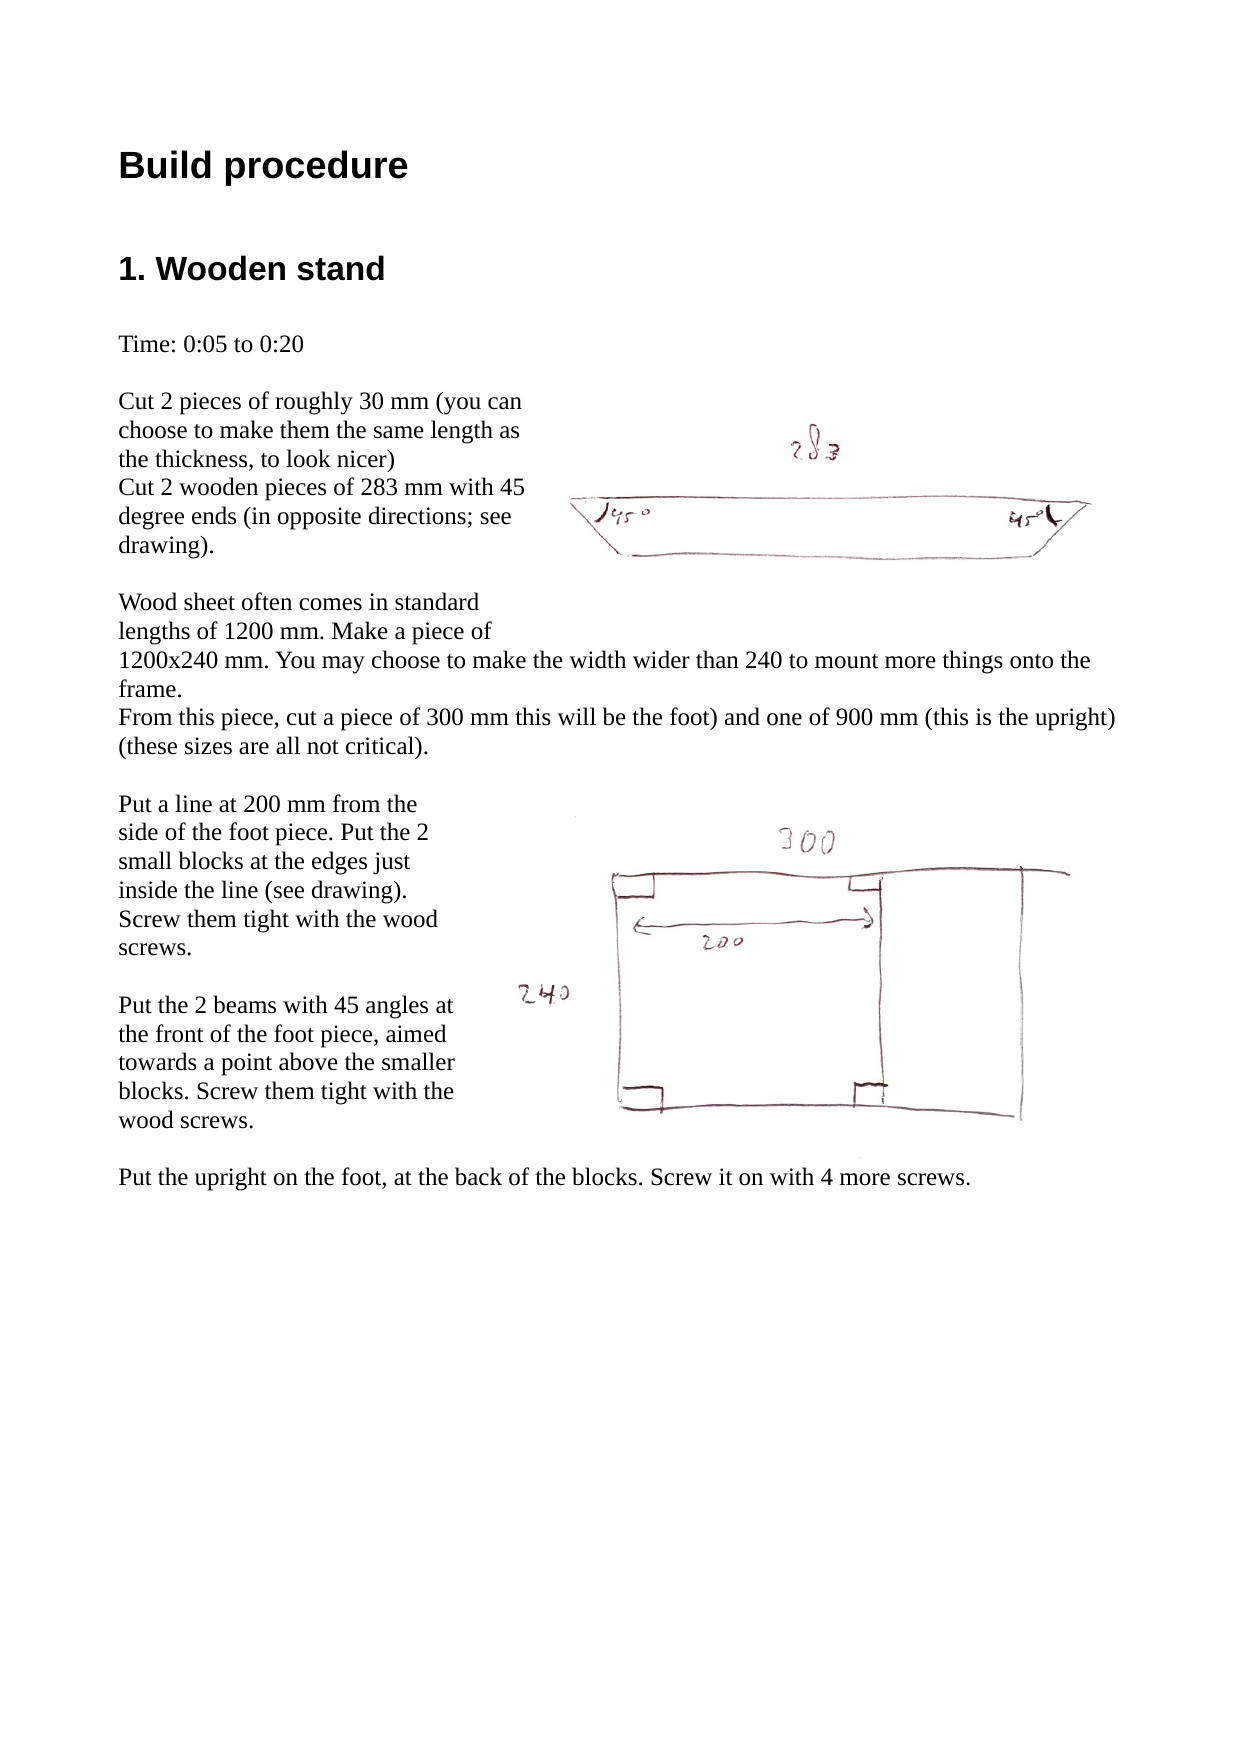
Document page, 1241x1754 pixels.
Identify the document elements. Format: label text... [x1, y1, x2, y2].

text Cut 2 wooden pieces of 283 mm with 45 degree ends (in opposite directions; see drawing). [118, 472, 541, 559]
picture [463, 787, 1122, 1158]
text From this piece, cut a piece of 300 mm this will be the foot) and one of 900 mm (this is the upright) (these sizes are all not critical). [118, 702, 1122, 760]
picture [541, 388, 1119, 620]
text Time: 0:05 to 0:20 [118, 329, 1122, 357]
text Put the upright on the foot, at the back of the blocks. Screw it on with 4 more screws. [118, 1162, 1122, 1191]
subtitle Build procedure [118, 143, 1122, 187]
text Put a line at 200 mm from the side of the foot piece. Put the 2 small blocks at the edges just inside the line (see drawing). Screw them tight with the wood screws. [118, 789, 463, 961]
text Wood sheet often comes in standard lengths of 1200 mm. Make a piece of 1200x240 mm. You may choose to make the width wider than 240 to mount more things onto the frame. [118, 587, 1122, 702]
subtitle 1. Wooden stand [118, 249, 1122, 287]
text Cut 2 pieces of roughly 30 mm (you can choose to make them the same length as the thickness, to look nicer) [118, 386, 1122, 472]
text Put the 2 beams with 45 angles at the front of the foot piece, aimed towards a point above the smaller blocks. Screw them tight with the wood screws. [118, 990, 463, 1134]
